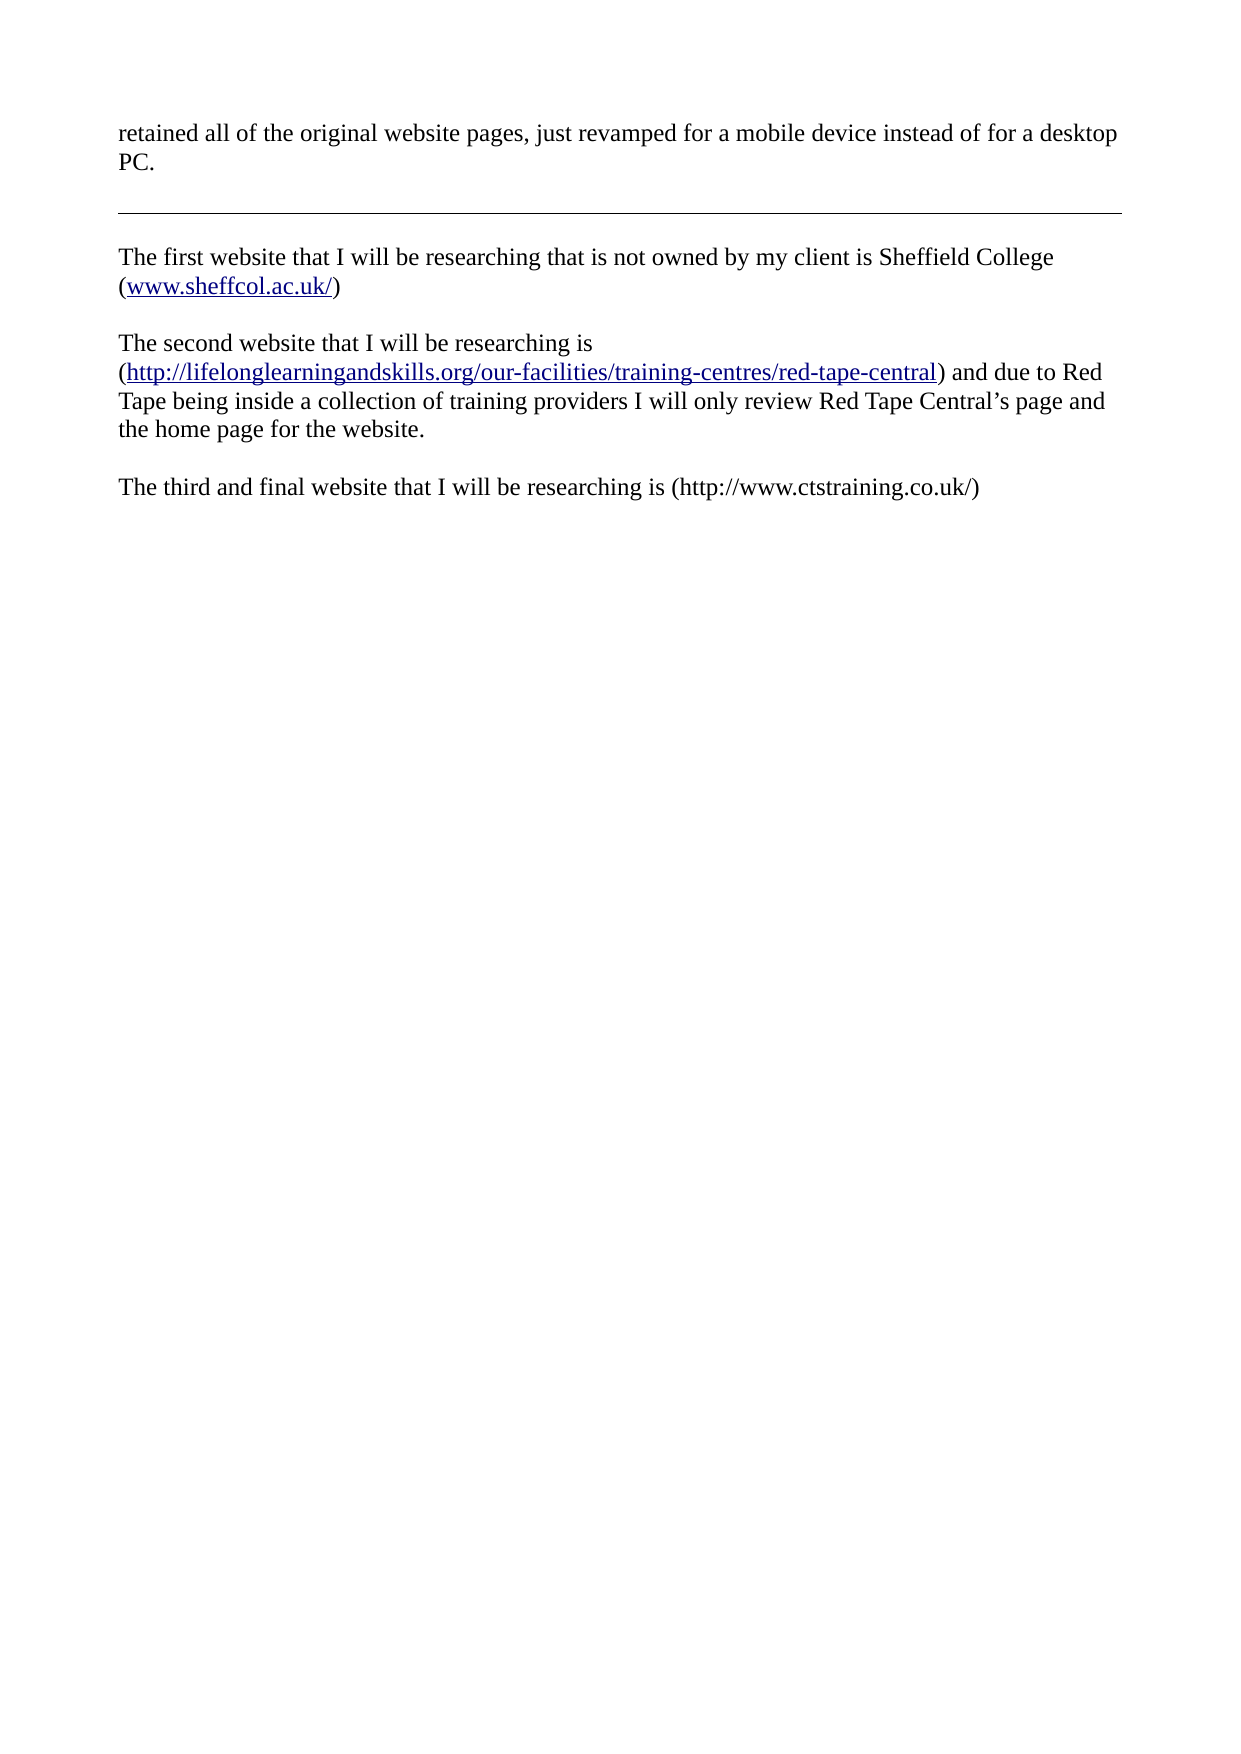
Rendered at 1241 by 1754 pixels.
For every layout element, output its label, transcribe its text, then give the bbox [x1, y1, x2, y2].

text The first website that I will be researching that is not owned by my client is Sheffield College (www.sheffcol.ac.uk/) [118, 242, 1122, 299]
text retained all of the original website pages, just revamped for a mobile device instead of for a desktop PC. [118, 118, 1122, 176]
text The third and final website that I will be researching is (http://www.ctstraining.co.uk/) [118, 472, 1122, 501]
text The second website that I will be researching is (http://lifelonglearningandskills.org/our-facilities/training-centres/red-tape-central) and due to Red Tape being inside a collection of training providers I will only review Red Tape Central’s page and the home page for the website. [118, 328, 1122, 443]
